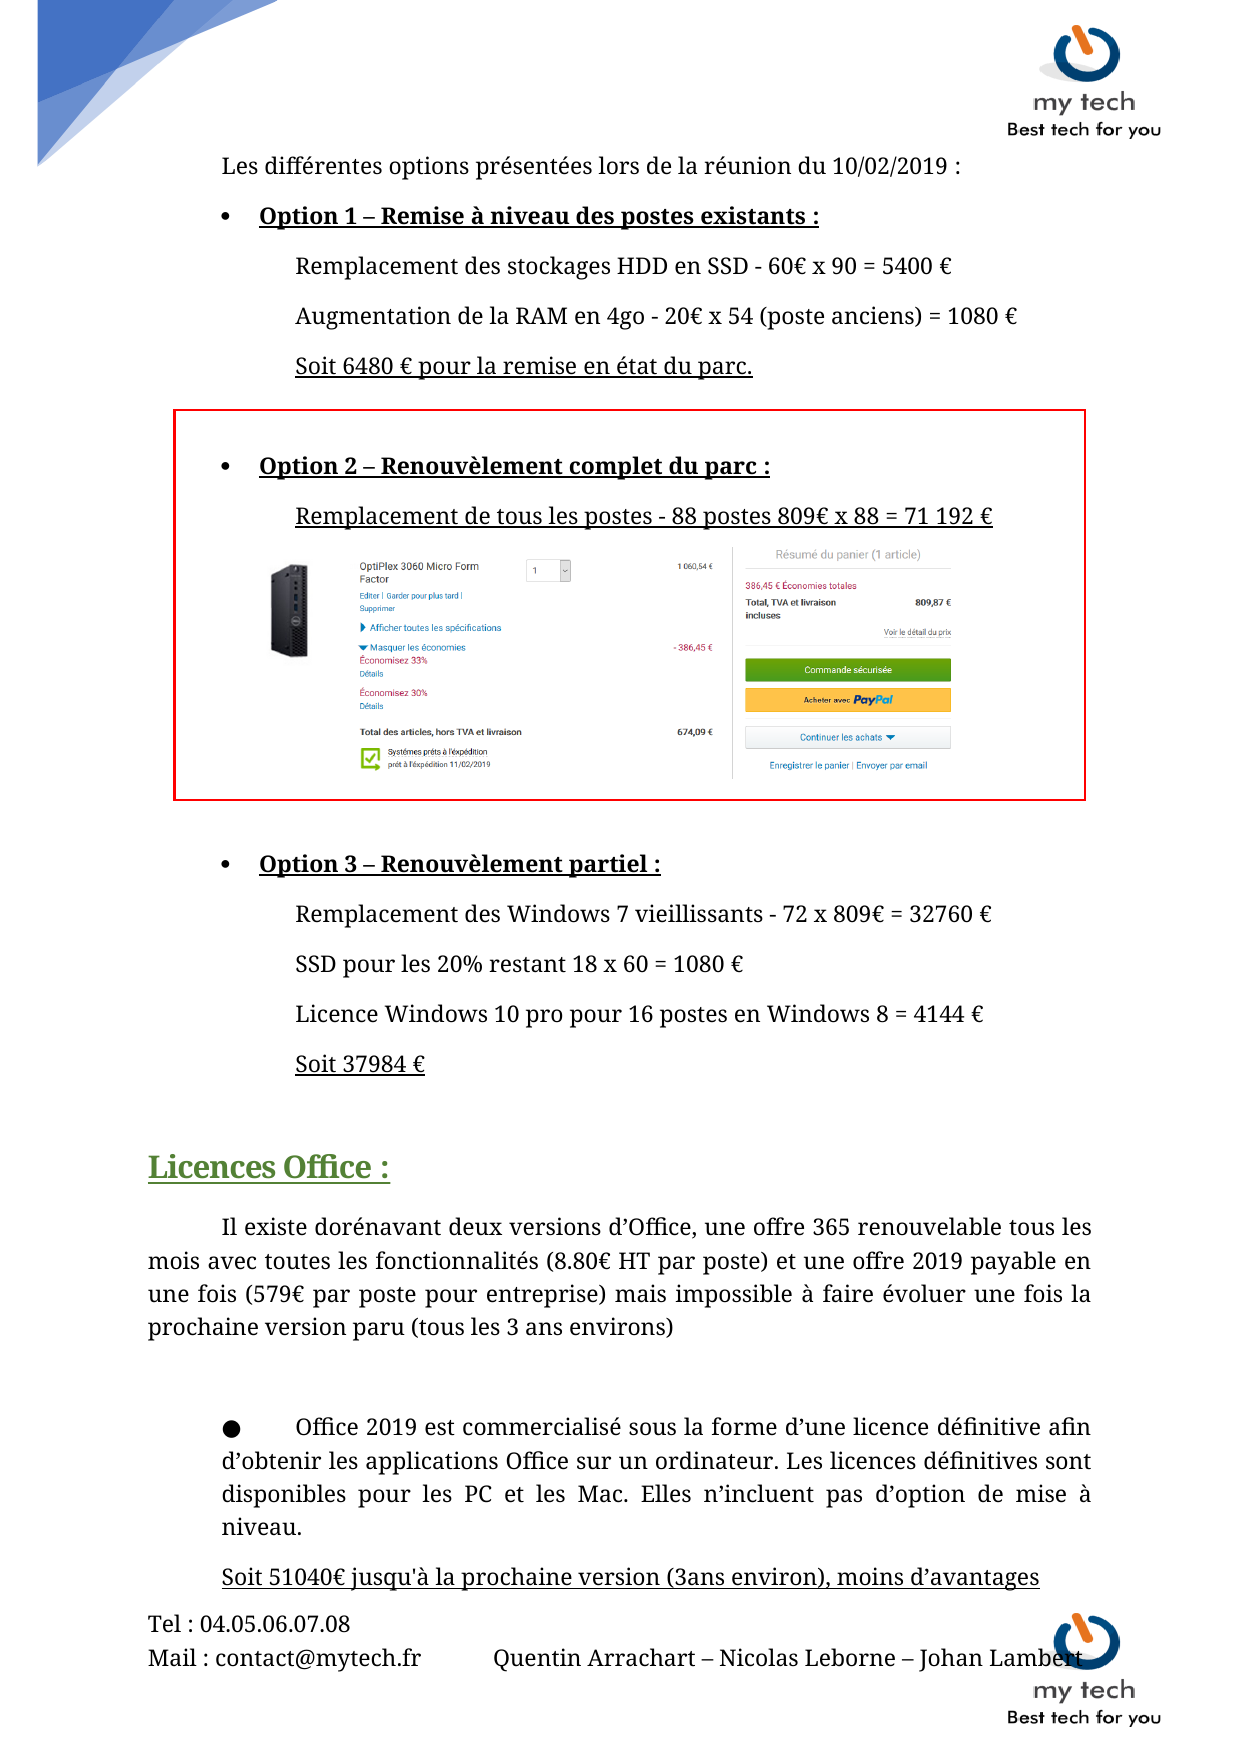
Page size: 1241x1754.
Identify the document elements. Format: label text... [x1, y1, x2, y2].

text Remplacement des Windows 7 vieillissants - 72 x 809€ = 32760 € [295, 895, 1093, 929]
list Option 2 – Renouvèlement complet du parc : [221, 448, 1084, 481]
text [221, 1589, 913, 1593]
text Augmentation de la RAM en 4go - 20€ x 54 (poste anciens) = 1080 € [295, 298, 1093, 331]
list Option 3 – Renouvèlement partiel : [221, 845, 1093, 879]
text Remplacement des stockages HDD en SSD - 60€ x 90 = 5400 € [295, 248, 1093, 281]
text ● Office 2019 est commercialisé sous la forme d’une licence définitive afin d’obtenir les applications Office sur un ordinateur. Les licences définitives sont disponibles pour les PC et les Mac. Elles n’incluent pas d’option de mise à niveau. [221, 1409, 1093, 1543]
text SSD pour les 20% restant 18 x 60 = 1080 € [295, 945, 1093, 979]
text Soit 51040€ jusqu'à la prochaine version (3ans environ), moins d’avantages [221, 1559, 1093, 1588]
text Les différentes options présentées lors de la réunion du 10/02/2019 : [148, 148, 1093, 181]
text Soit 6480 € pour la remise en état du parc. [295, 348, 1093, 381]
text Licences Office : [148, 1145, 1093, 1188]
text Licence Windows 10 pro pour 16 postes en Windows 8 = 4144 € [295, 995, 1093, 1029]
list Option 1 – Remise à niveau des postes existants : [221, 198, 1093, 231]
text Soit 37984 € [295, 1045, 1093, 1079]
text Il existe dorénavant deux versions d’Office, une offre 365 renouvelable tous les mois avec toutes les fonctionnalités (8.80€ HT par poste) et une offre 2019 payable en une fois (579€ par poste pour entreprise) mais impossible à faire évoluer une fois la prochaine version paru (tous les 3 ans environs) [148, 1209, 1093, 1343]
text Remplacement de tous les postes - 88 postes 809€ x 88 = 71 192 € [295, 498, 1084, 531]
